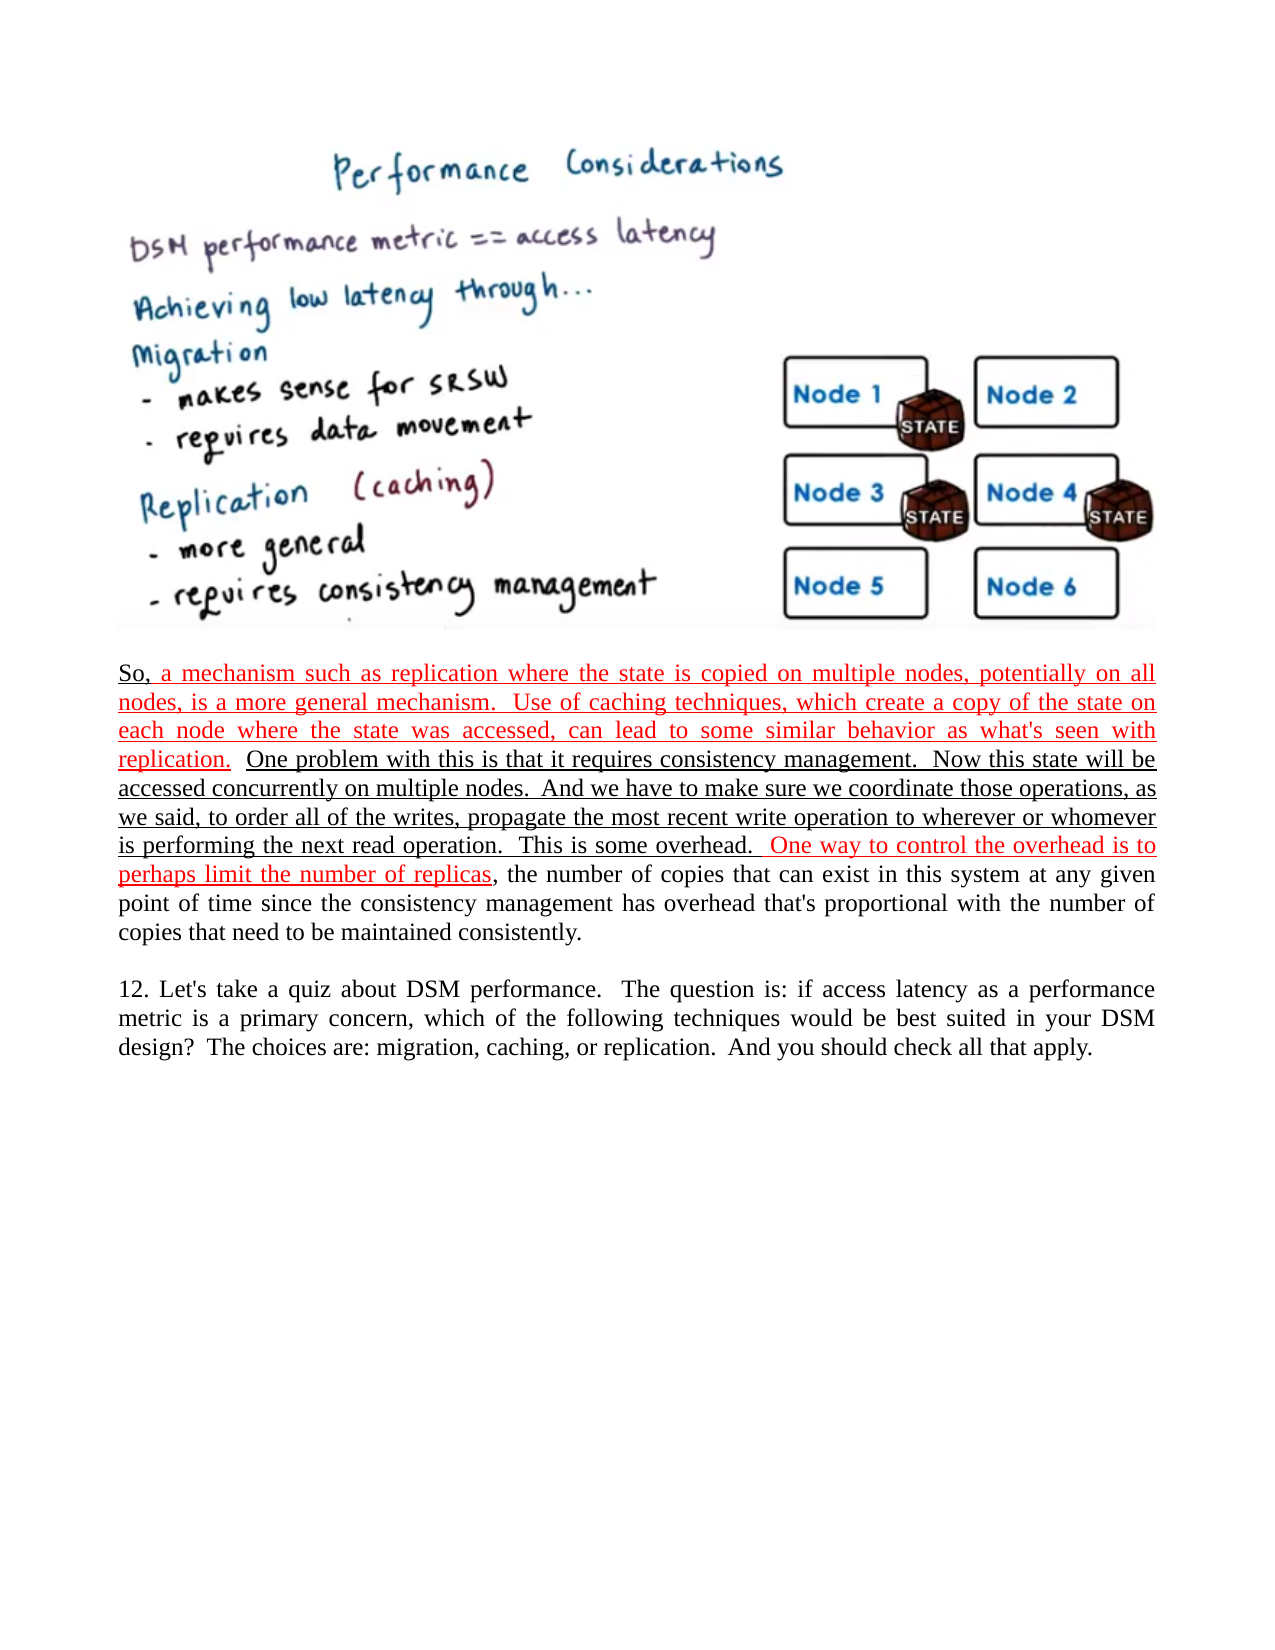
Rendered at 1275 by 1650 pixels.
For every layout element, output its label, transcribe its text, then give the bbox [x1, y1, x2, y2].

picture [118, 146, 1157, 630]
text replication. One problem with this is that it requires consistency management. Now this state will be accessed concurrently on multiple nodes. And we have to make sure we coordinate those operations, as [118, 742, 1157, 798]
text is performing the next read operation. This is some overhead. One way to control the overhead is to [118, 828, 1157, 856]
text we said, to order all of the writes, propagate the most recent write operation to wherever or whomever [118, 799, 1157, 827]
text each node where the state was accessed, can lead to some similar behavior as what's seen with [118, 713, 1157, 741]
text perhaps limit the number of replicas, the number of copies that can exist in this system at any given point of time since the consistency management has overhead that's proportional with the number of copies that need to be maintained consistently. [118, 857, 1157, 946]
text 12. Let's take a quiz about DSM performance. The question is: if access latency as a performance metric is a primary concern, which of the following techniques would be best suited in your DSM design? The choices are: migration, caching, or replication. And you should check all that apply. [118, 974, 1157, 1061]
text So, a mechanism such as replication where the state is copied on multiple nodes, potentially on all nodes, is a more general mechanism. Use of caching techniques, which create a copy of the state on [118, 658, 1157, 712]
